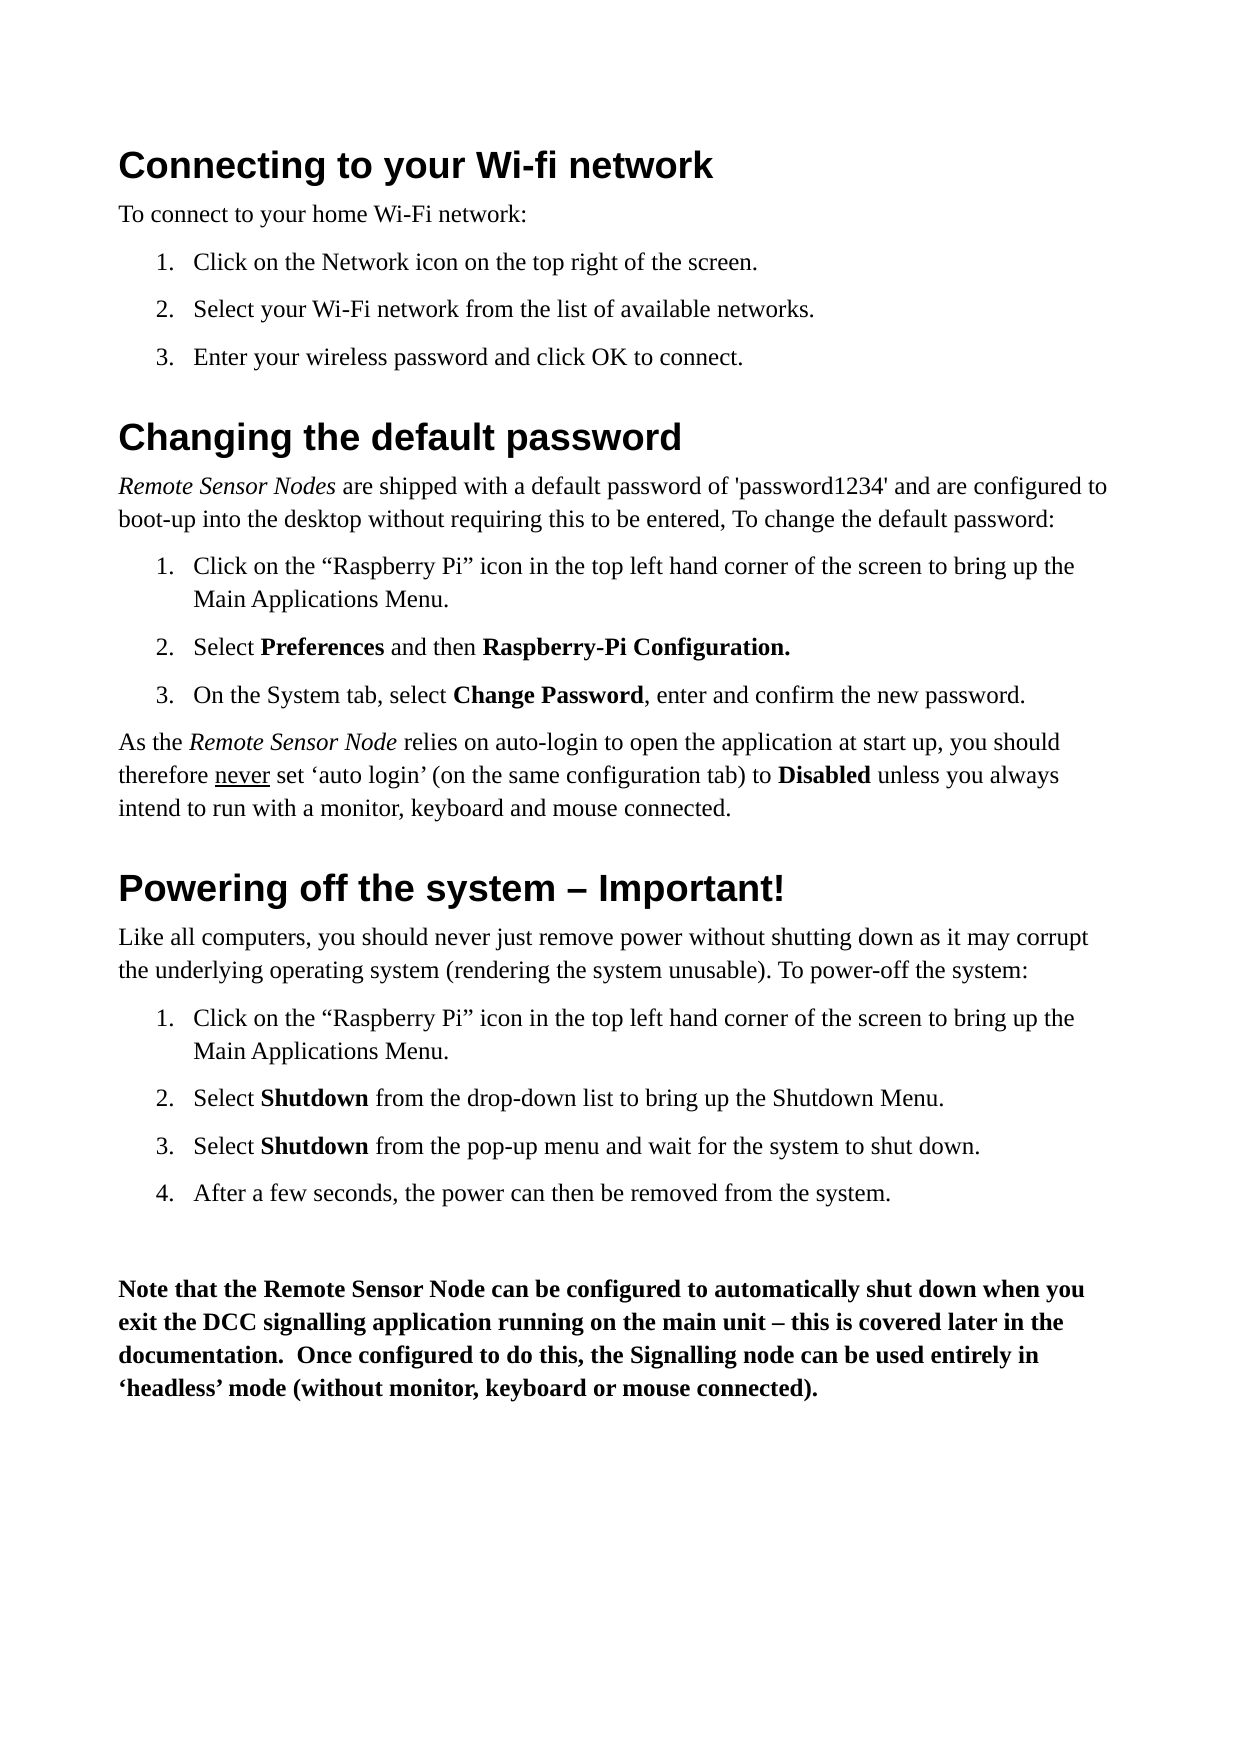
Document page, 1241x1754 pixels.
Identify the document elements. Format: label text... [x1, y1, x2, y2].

text Note that the Remote Sensor Node can be configured to automatically shut down when you exit the DCC signalling application running on the main unit – this is covered later in the documentation. Once configured to do this, the Signalling node can be used entirely in ‘headless’ mode (without monitor, keyboard or mouse connected). [118, 1274, 1122, 1402]
list Select Shutdown from the pop-up menu and wait for the system to shut down. [156, 1131, 1122, 1160]
list Click on the “Raspberry Pi” icon in the top left hand corner of the screen to bring up the Main Applications Menu. [156, 1003, 1122, 1064]
list Enter your wireless password and click OK to connect. [156, 342, 1122, 371]
list After a few seconds, the power can then be removed from the system. [156, 1178, 1122, 1207]
text Remote Sensor Nodes are shipped with a default password of 'password1234' and are configured to boot-up into the desktop without requiring this to be entered, To change the default password: [118, 471, 1122, 533]
text As the Remote Sensor Node relies on auto-login to open the application at start up, you should therefore never set ‘auto login’ (on the same configuration tab) to Disabled unless you always intend to run with a monitor, keyboard and mouse connected. [118, 727, 1122, 822]
list Select Preferences and then Raspberry-Pi Configuration. [156, 632, 1122, 661]
list Select your Wi-Fi network from the list of available networks. [156, 294, 1122, 323]
subtitle Powering off the system – Important! [118, 866, 1122, 909]
list Click on the Network icon on the top right of the screen. [156, 247, 1122, 276]
text Like all computers, you should never just remove power without shutting down as it may corrupt the underlying operating system (rendering the system unusable). To power-off the system: [118, 922, 1122, 984]
list Select Shutdown from the drop-down list to bring up the Shutdown Menu. [156, 1083, 1122, 1112]
subtitle Changing the default password [118, 415, 1122, 458]
subtitle Connecting to your Wi-fi network [118, 143, 1122, 187]
text To connect to your home Wi-Fi network: [118, 199, 1122, 228]
list Click on the “Raspberry Pi” icon in the top left hand corner of the screen to bring up the Main Applications Menu. [156, 551, 1122, 613]
list On the System tab, select Change Password, enter and confirm the new password. [156, 680, 1122, 708]
